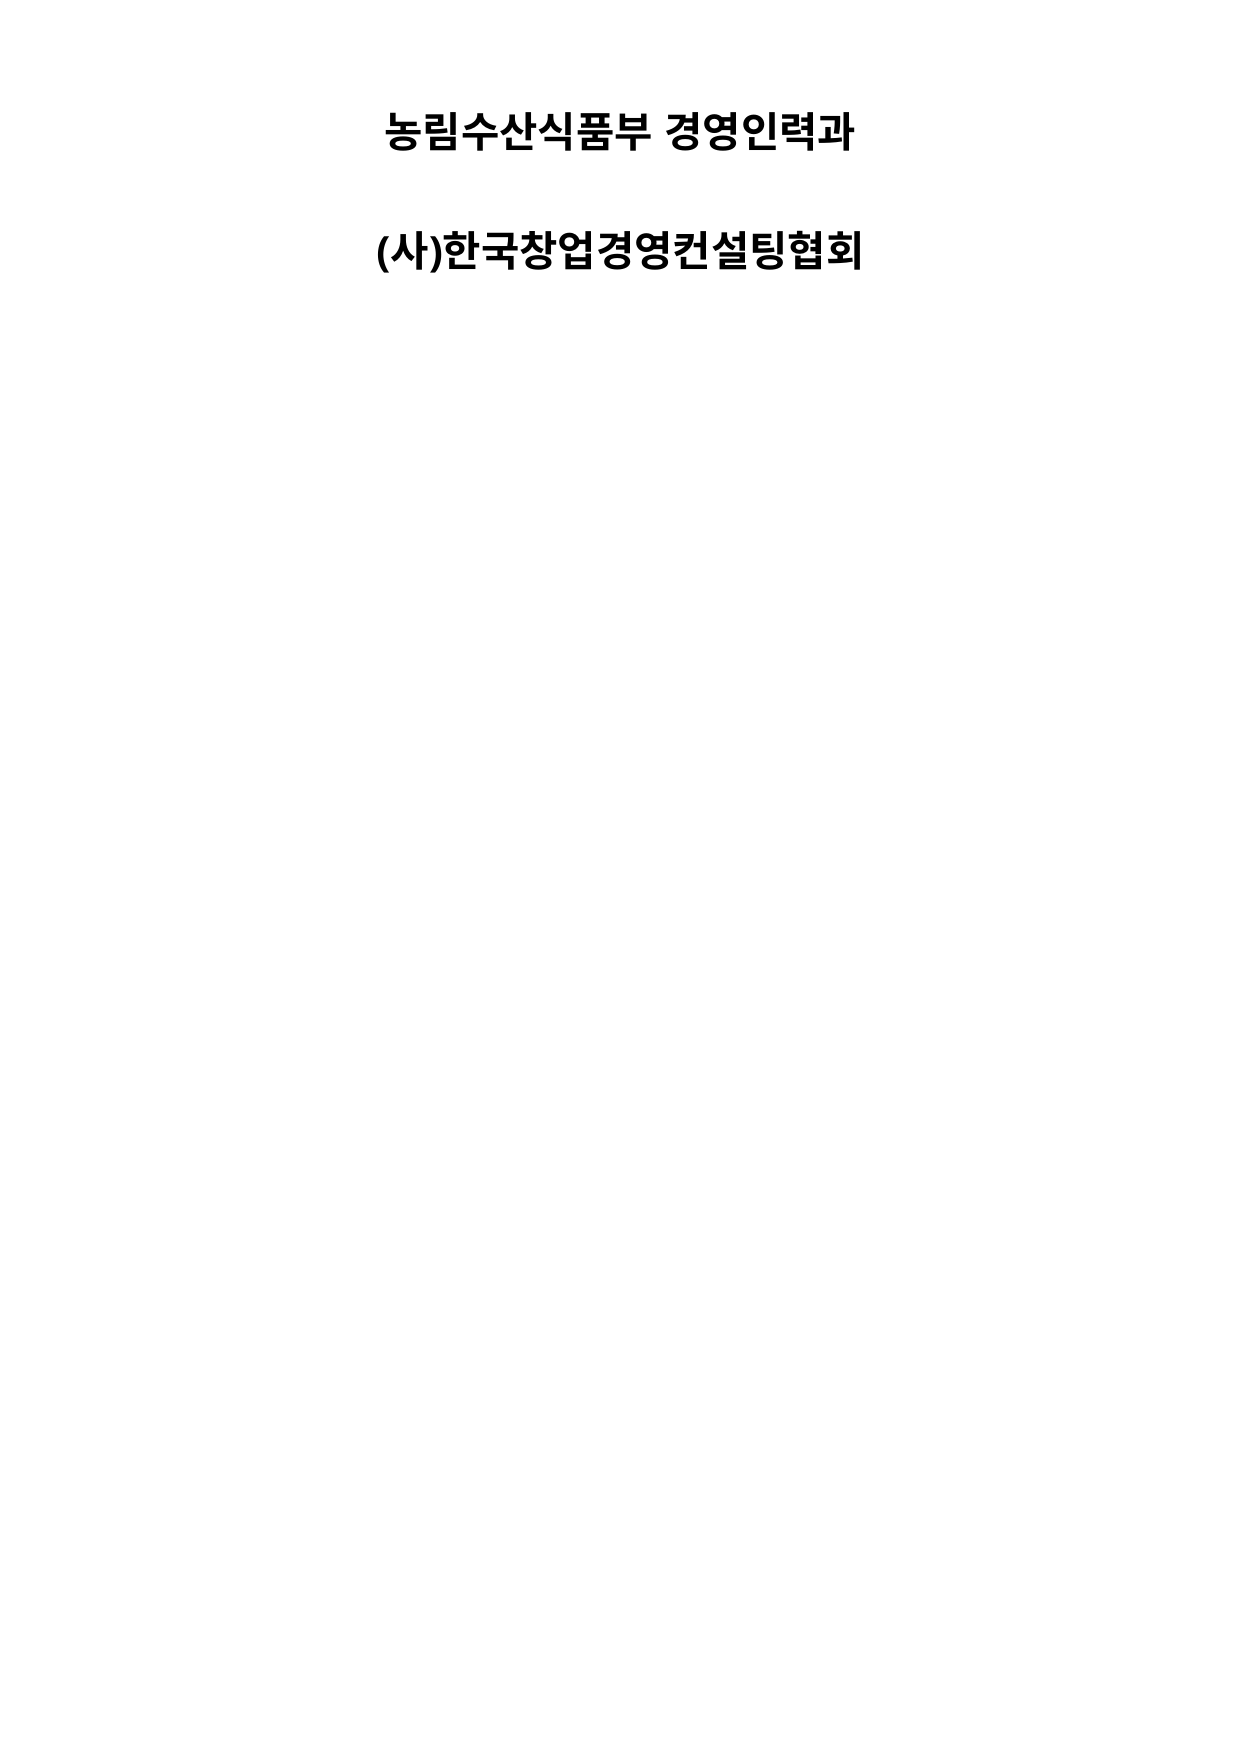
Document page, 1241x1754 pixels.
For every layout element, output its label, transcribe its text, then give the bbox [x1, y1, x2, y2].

text 농림수산식품부 경영인력과 [118, 118, 1122, 154]
text (사)한국창업경영컨설팅협회 [118, 218, 1122, 278]
